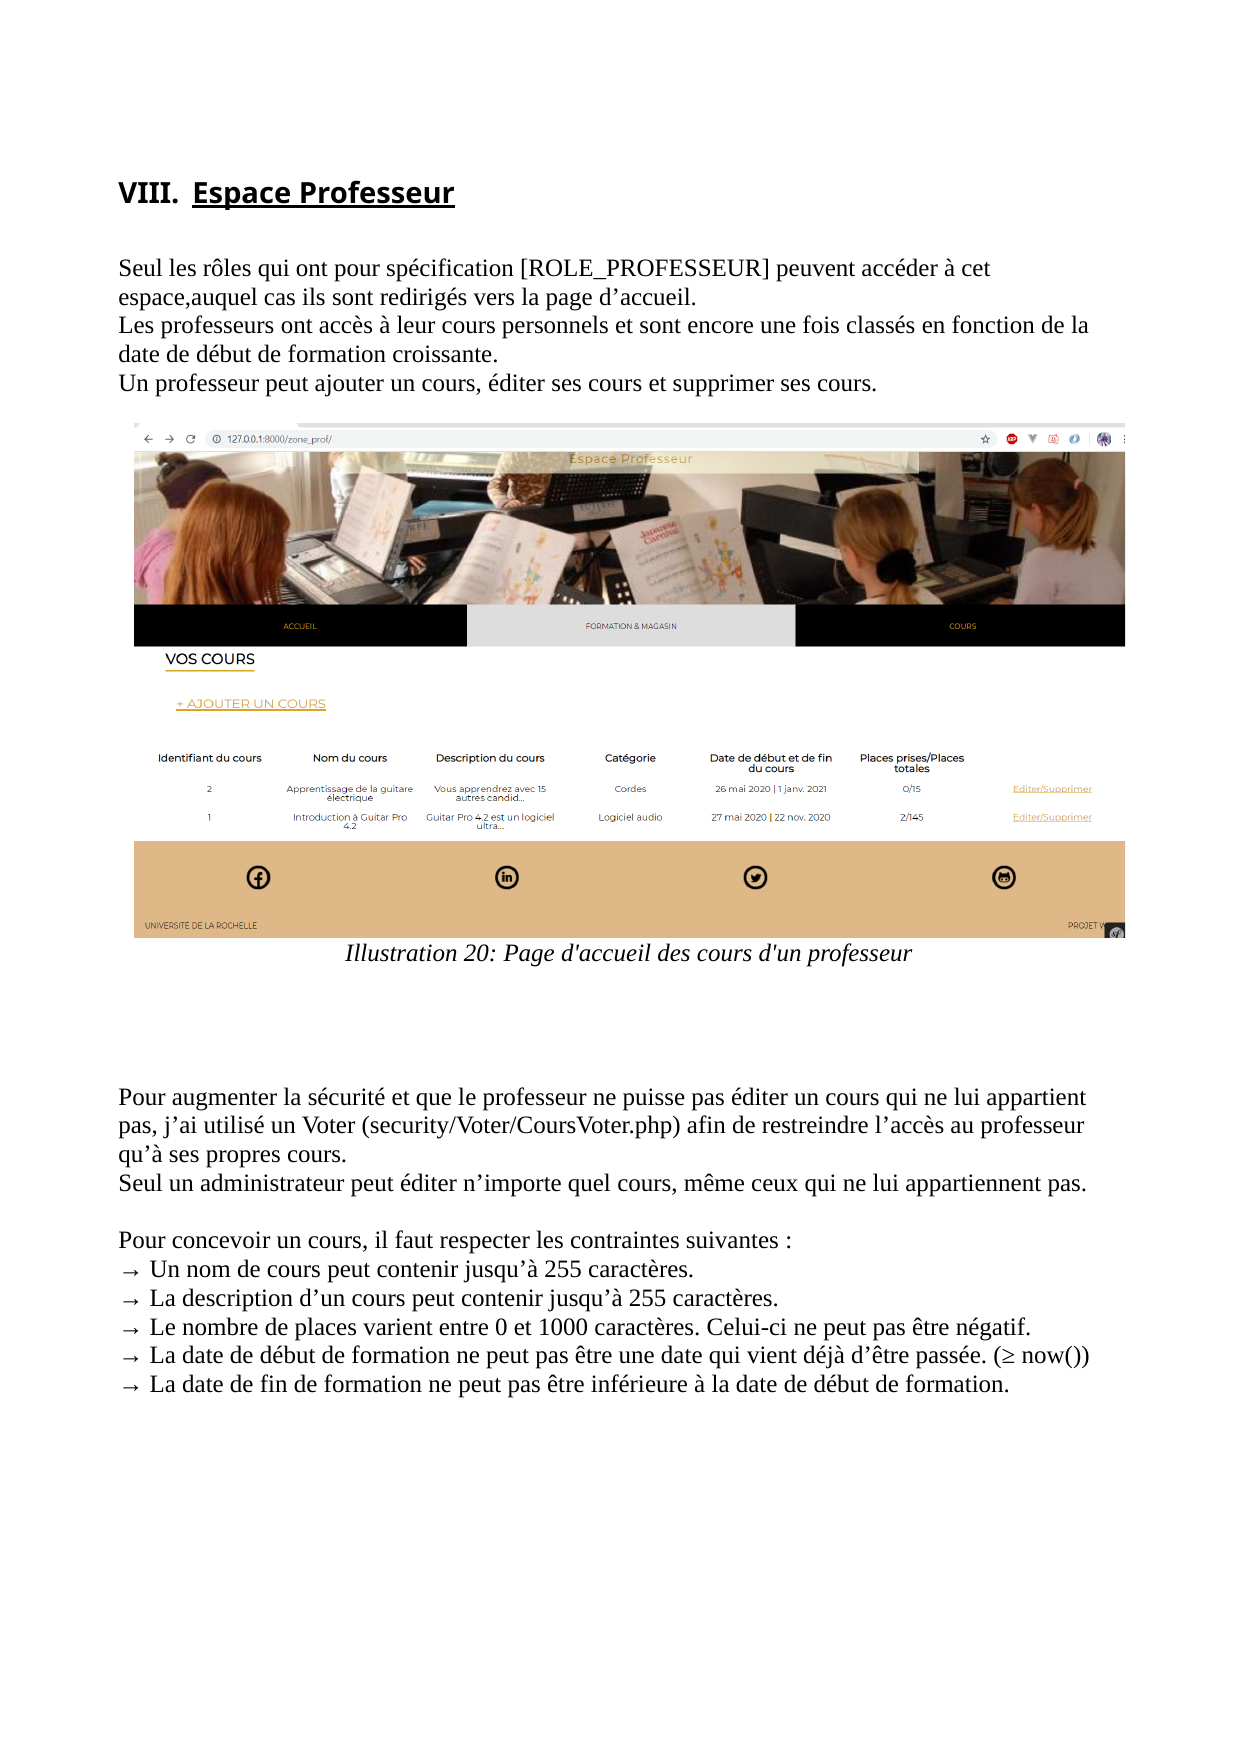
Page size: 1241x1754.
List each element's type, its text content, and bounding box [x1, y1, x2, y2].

text Illustration 20: Page d'accueil des cours d'un professeur [134, 938, 1125, 967]
text Pour concevoir un cours, il faut respecter les contraintes suivantes : [118, 1225, 1122, 1254]
text → La description d’un cours peut contenir jusqu’à 255 caractères. [118, 1283, 1122, 1312]
text → Le nombre de places varient entre 0 et 1000 caractères. Celui-ci ne peut pas être négatif. [118, 1312, 1122, 1340]
text Seul les rôles qui ont pour spécification [ROLE_PROFESSEUR] peuvent accéder à cet espace,auquel cas ils sont redirigés vers la page d’accueil. [118, 253, 1122, 310]
text Un professeur peut ajouter un cours, éditer ses cours et supprimer ses cours. [118, 368, 1122, 397]
text Les professeurs ont accès à leur cours personnels et sont encore une fois classés en fonction de la date de début de formation croissante. [118, 310, 1122, 368]
picture [134, 423, 1126, 938]
text Seul un administrateur peut éditer n’importe quel cours, même ceux qui ne lui appartiennent pas. [118, 1168, 1122, 1197]
text → Un nom de cours peut contenir jusqu’à 255 caractères. [118, 1254, 1122, 1283]
text → La date de début de formation ne peut pas être une date qui vient déjà d’être passée. (≥ now()) [118, 1340, 1122, 1369]
subtitle Espace Professeur [118, 172, 1122, 212]
text Pour augmenter la sécurité et que le professeur ne puisse pas éditer un cours qui ne lui appartient pas, j’ai utilisé un Voter (security/Voter/CoursVoter.php) afin de restreindre l’accès au professeur qu’à ses propres cours. [118, 1082, 1122, 1168]
text → La date de fin de formation ne peut pas être inférieure à la date de début de formation. [118, 1369, 1122, 1398]
